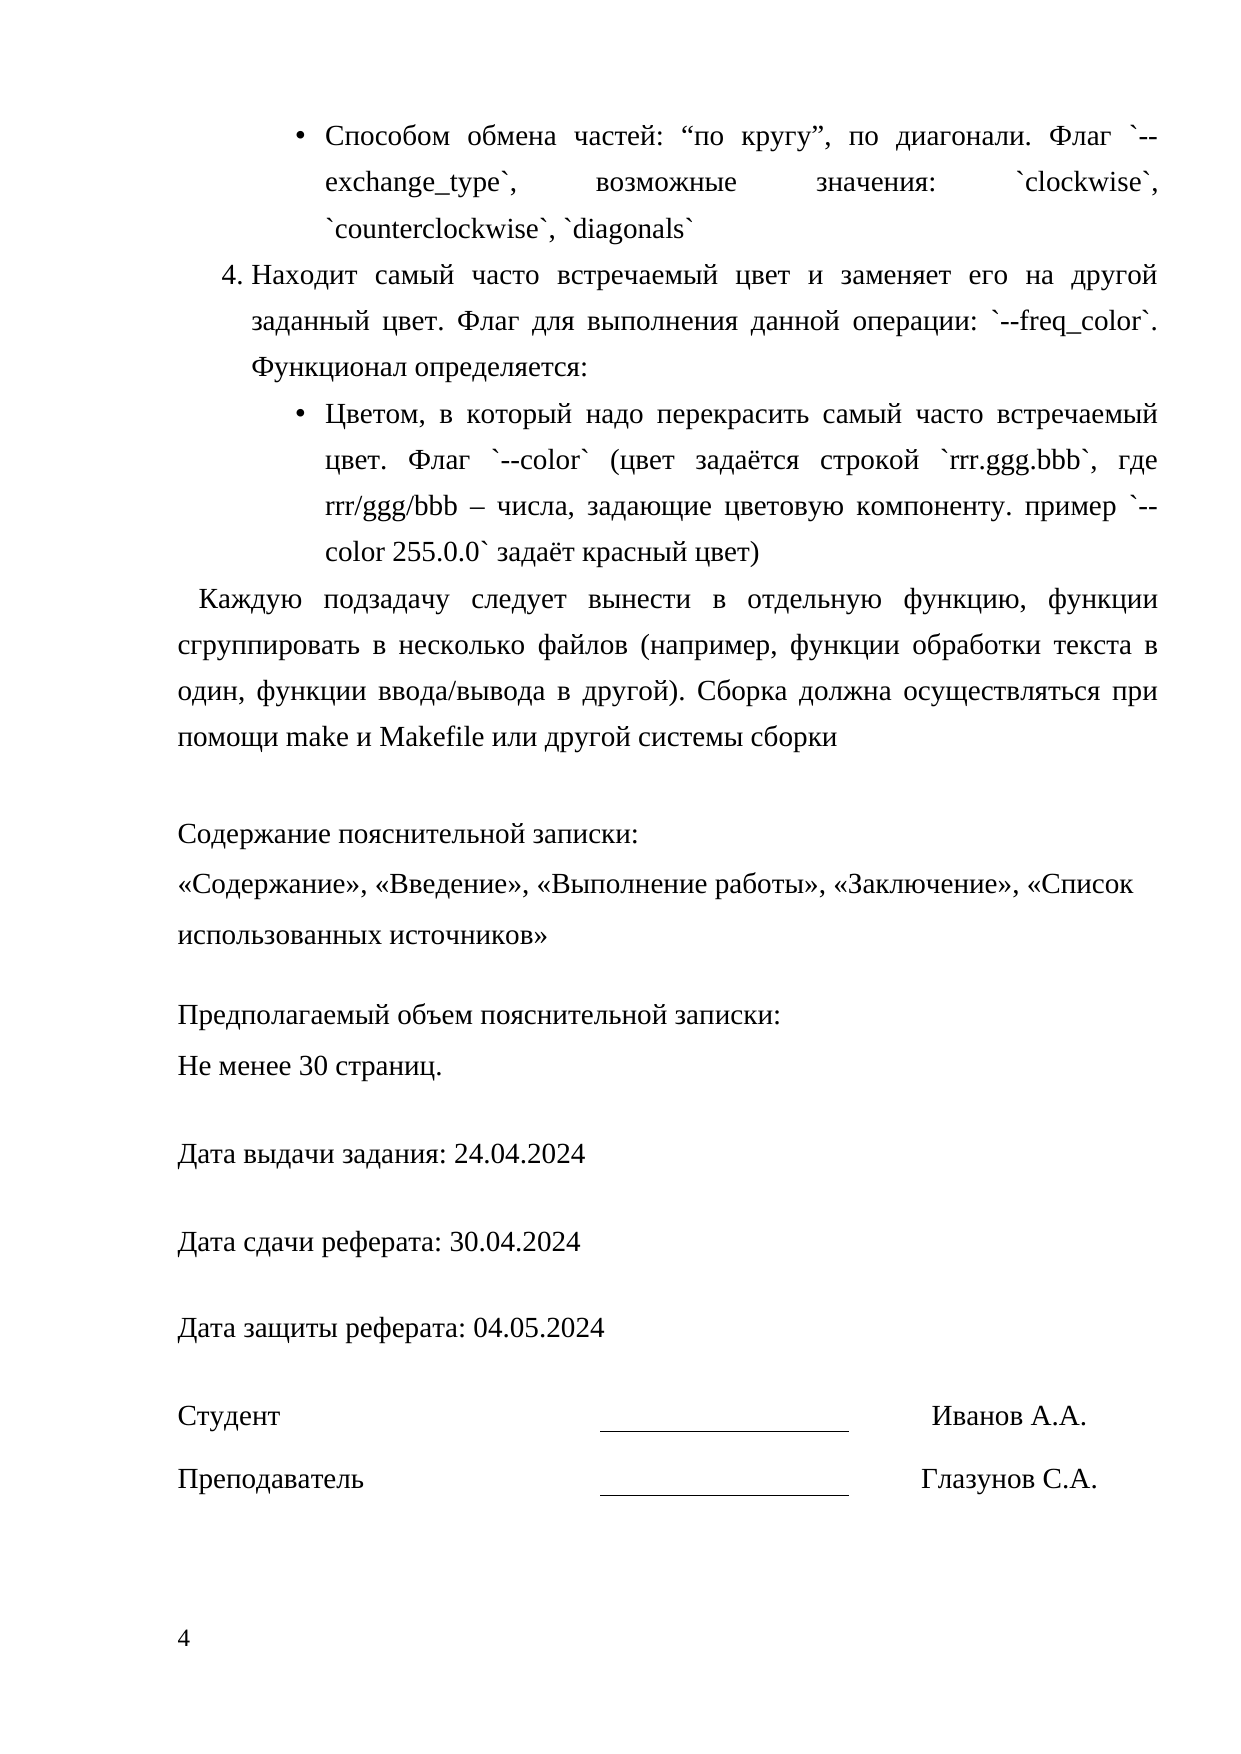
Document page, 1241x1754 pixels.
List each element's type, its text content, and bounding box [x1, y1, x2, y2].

table_cell [600, 1367, 849, 1431]
table_cell Дата защиты реферата: 04.05.2024 [166, 1310, 1170, 1367]
table_cell Предполагаемый объем пояснительной записки: Не менее 30 страниц. [166, 998, 1170, 1136]
table_cell Преподаватель [166, 1431, 600, 1495]
table_cell [600, 1432, 849, 1495]
table_cell Иванов А.А. [849, 1367, 1170, 1431]
table_cell Дата выдачи задания: 24.04.2024 [166, 1136, 1170, 1224]
table_cell Содержание пояснительной записки: «Содержание», «Введение», «Выполнение работы», «Заключение», «Список использованных источников» [166, 766, 1170, 997]
table_cell Глазунов С.А. [849, 1431, 1170, 1495]
table_cell Исходные данные: Вариант 5.3 Программа обязательно должна иметь CLI (опционально дополнительное использование GUI). Более подробно тут: http://se.moevm.info/doku.php/courses:programming:rules_extra_kurs Программа должна реализовывать весь следующий функционал по обработке bmp-файла Общие сведения 24 бита на цвет без сжатия файл может не соответствовать формату BMP, т.е. необходимо проверка на BMP формат (дополнительно стоит помнить, что версий у формата несколько). Если файл не соответствует формату BMP или его версии, то программа должна завершиться с соответствующей ошибкой. обратите внимание на выравнивание; мусорные данные, если их необходимо дописать в файл для выравнивания, должны быть нулями. обратите внимание на порядок записи пикселей все поля стандартных BMP заголовков в выходном файле должны иметь те же значения что и во входном (разумеется кроме тех, которые должны быть изменены). Программа должна иметь следующие функции по обработке изображений: Фильтр rgb-компонент. Флаг для выполнения данной операции: `--rgbfilter`. Этот инструмент должен позволять для всего изображения либо установить в диапазоне от 0 до 255 значение заданной компоненты. Функционал определяется Какую компоненту требуется изменить. Флаг `--component_name`. Возможные значения `red`, `green` и `blue`. В какой значение ее требуется изменить. Флаг `--component_value`. Принимает значение в виде числа от 0 до 255 Рисование квадрата. Флаг для выполнения данной операции: `--square`. Квадрат определяется: Координатами левого верхнего угла. Флаг `--left_up`, значение задаётся в формате `left.up`, где left – координата по x, up – координата по y Размером стороны. Флаг `--side_size`. На вход принимает число больше 0 Толщиной линий. Флаг `--thickness`. На вход принимает число больше 0 Цветом линий. Флаг `--color` (цвет задаётся строкой `rrr.ggg.bbb`, где rrr/ggg/bbb – числа, задающие цветовую компоненту. пример `--color 255.0.0` задаёт красный цвет) Может быть залит или нет. Флаг `--fill`. Работает как бинарное значение: флага нет – false , флаг есть – true. Цветом которым он залит, если пользователем выбран залитый. Флаг `--fill_color` (работает аналогично флагу `--color`) Поменять местами 4 куска области. Флаг для выполнения данной операции: `--exchange`. Выбранная пользователем прямоугольная область делится на 4 части и эти части меняются местами. Функционал определяется: Координатами левого верхнего угла области. Флаг `--left_up`, значение задаётся в формате `left.up`, где left – координата по x, up – координата по y Координатами правого нижнего угла области. Флаг `--right_down`, значение задаётся в формате `right.down`, где right – координата по x, down – координата по y Способом обмена частей: “по кругу”, по диагонали. Флаг `--exchange_type`, возможные значения: `clockwise`, `counterclockwise`, `diagonals` Находит самый часто встречаемый цвет и заменяет его на другой заданный цвет. Флаг для выполнения данной операции: `--freq_color`. Функционал определяется: Цветом, в который надо перекрасить самый часто встречаемый цвет. Флаг `--color` (цвет задаётся строкой `rrr.ggg.bbb`, где rrr/ggg/bbb – числа, задающие цветовую компоненту. пример `--color 255.0.0` задаёт красный цвет) Каждую подзадачу следует вынести в отдельную функцию, функции сгруппировать в несколько файлов (например, функции обработки текста в один, функции ввода/вывода в другой). Сборка должна осуществляться при помощи make и Makefile или другой системы сборки [166, 118, 1170, 766]
table_cell Студент [166, 1367, 600, 1431]
table_cell Дата сдачи реферата: 30.04.2024 [166, 1224, 1170, 1310]
